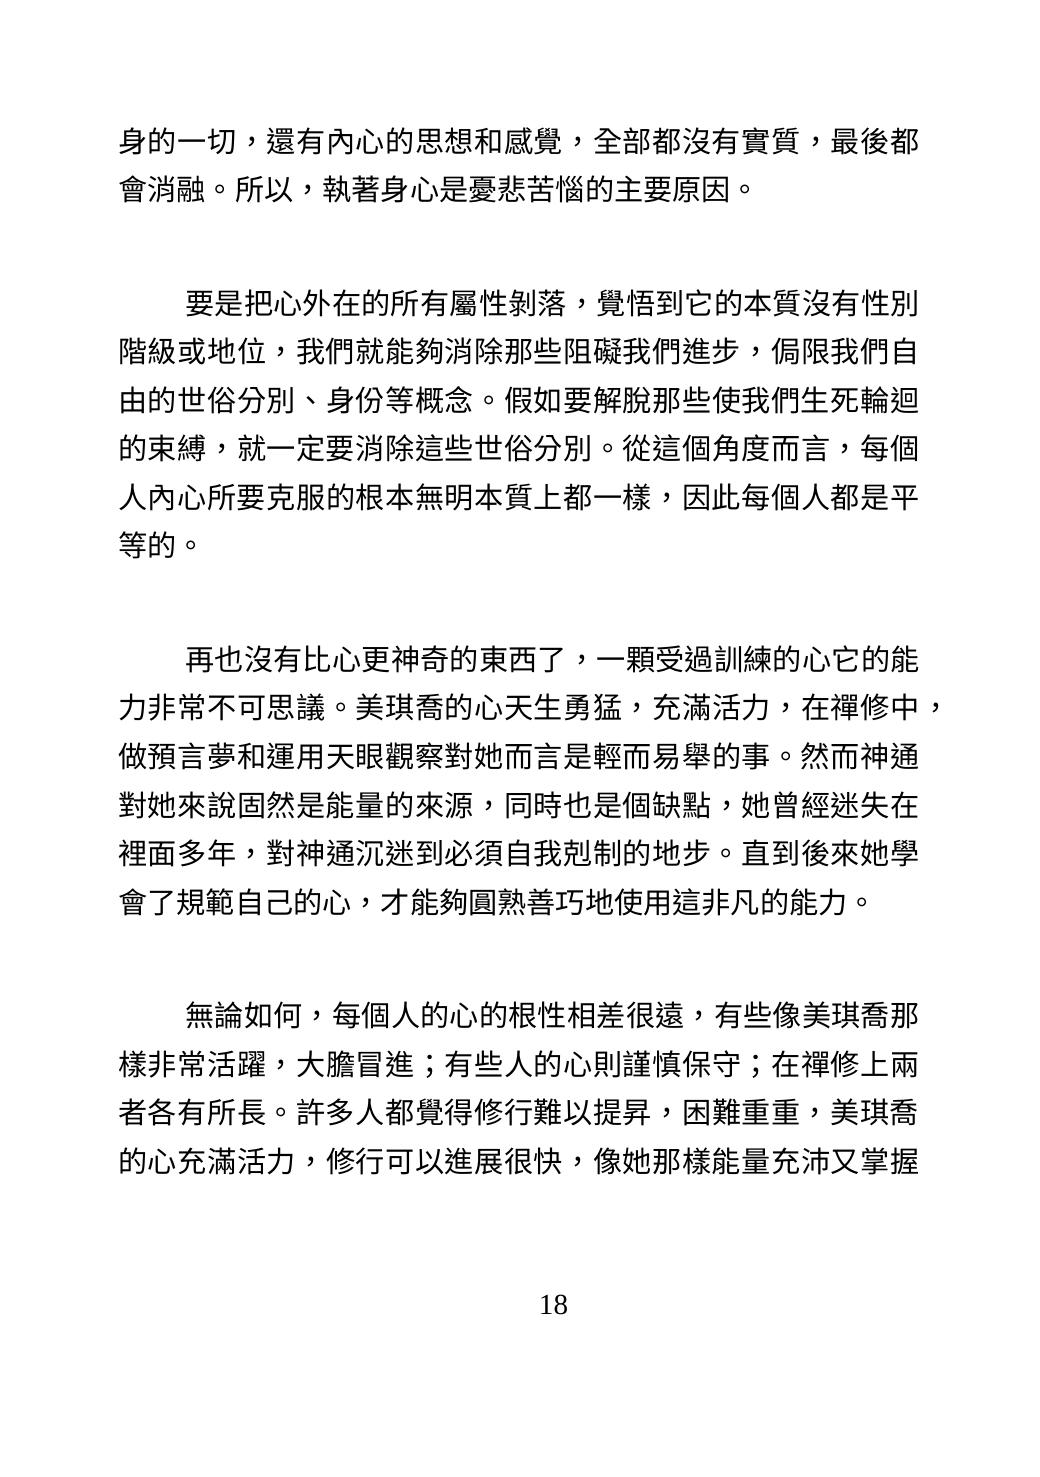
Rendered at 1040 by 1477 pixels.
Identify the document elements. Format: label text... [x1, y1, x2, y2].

text 再也沒有比心更神奇的東西了，一顆受過訓練的心它的能力非常不可思議。美琪喬的心天生勇猛，充滿活力，在禪修中，做預言夢和運用天眼觀察對她而言是輕而易舉的事。然而神通對她來說固然是能量的來源，同時也是個缺點，她曾經迷失在裡面多年，對神通沉迷到必須自我剋制的地步。直到後來她學會了規範自己的心，才能夠圓熟善巧地使用這非凡的能力。 [118, 636, 921, 921]
text 在大部分傳統文化中男女性別的差別根深蒂固，這個現象同樣發生在宗教圈子裡。無論如何，性別只是過去的業帶來的，是一種命運，因此是短暫的，來了又去，而生命的本質則無名無相，非男非女。佛法的基本原則是：任何個人的屬性都是沒有實質的——一切形成個人獨特個性的因素皆變化無常，最終必然滅去。每個人的個性都持續變化，從來都不會永遠存在，也就是說所有構成「自我」的因緣都是無常，變動不定的，色身的一切，還有內心的思想和感覺，全部都沒有實質，最後都會消融。所以，執著身心是憂悲苦惱的主要原因。 [118, 118, 921, 209]
text 無論如何，每個人的心的根性相差很遠，有些像美琪喬那樣非常活躍，大膽冒進；有些人的心則謹慎保守；在禪修上兩者各有所長。許多人都覺得修行難以提昇，困難重重，美琪喬的心充滿活力，修行可以進展很快，像她那樣能量充沛又掌握 [118, 993, 921, 1181]
text 要是把心外在的所有屬性剝落，覺悟到它的本質沒有性別、階級或地位，我們就能夠消除那些阻礙我們進步，侷限我們自由的世俗分別、身份等概念。假如要解脫那些使我們生死輪迴的束縛，就一定要消除這些世俗分別。從這個角度而言，每個人內心所要克服的根本無明本質上都一樣，因此每個人都是平等的。 [118, 280, 921, 565]
